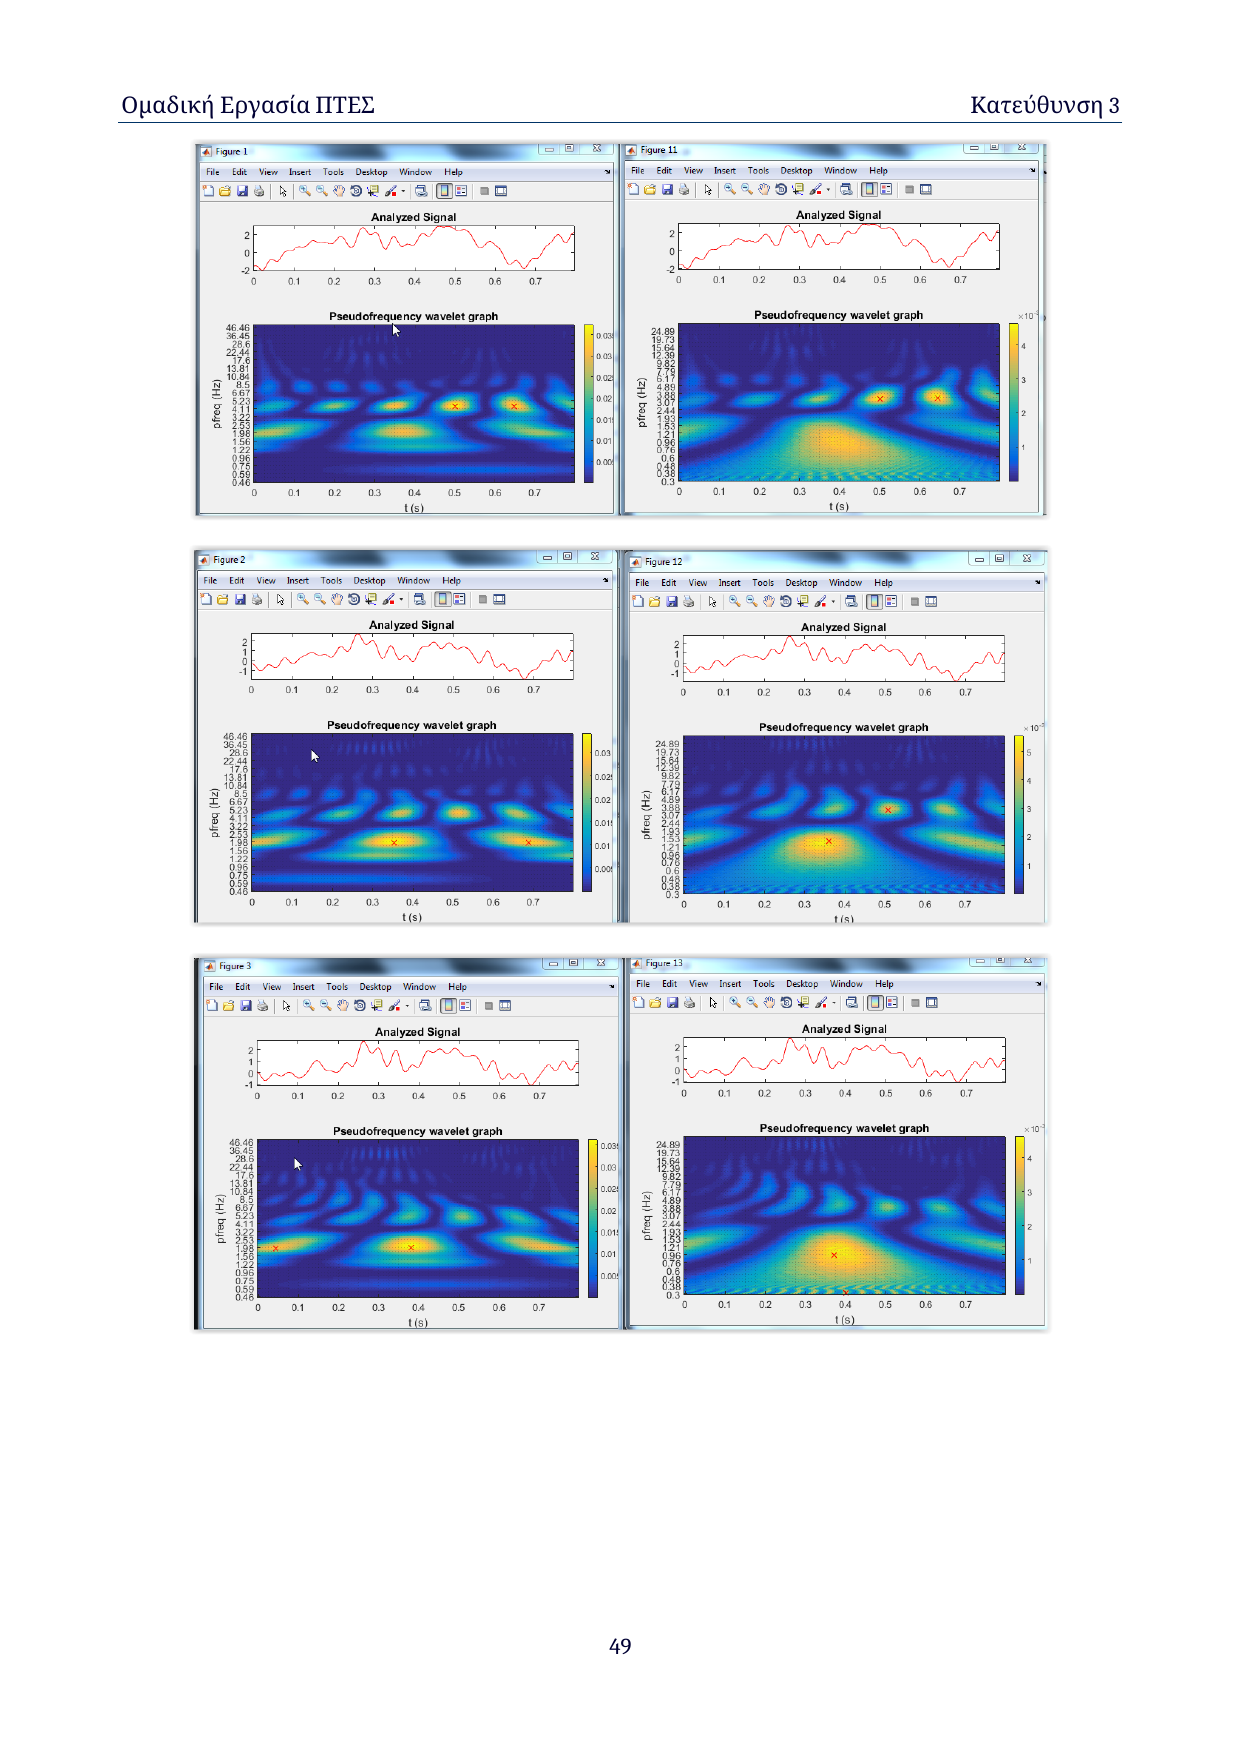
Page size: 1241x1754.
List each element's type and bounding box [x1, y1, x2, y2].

picture [187, 951, 1053, 1335]
picture [187, 543, 1053, 928]
picture [188, 137, 1052, 521]
